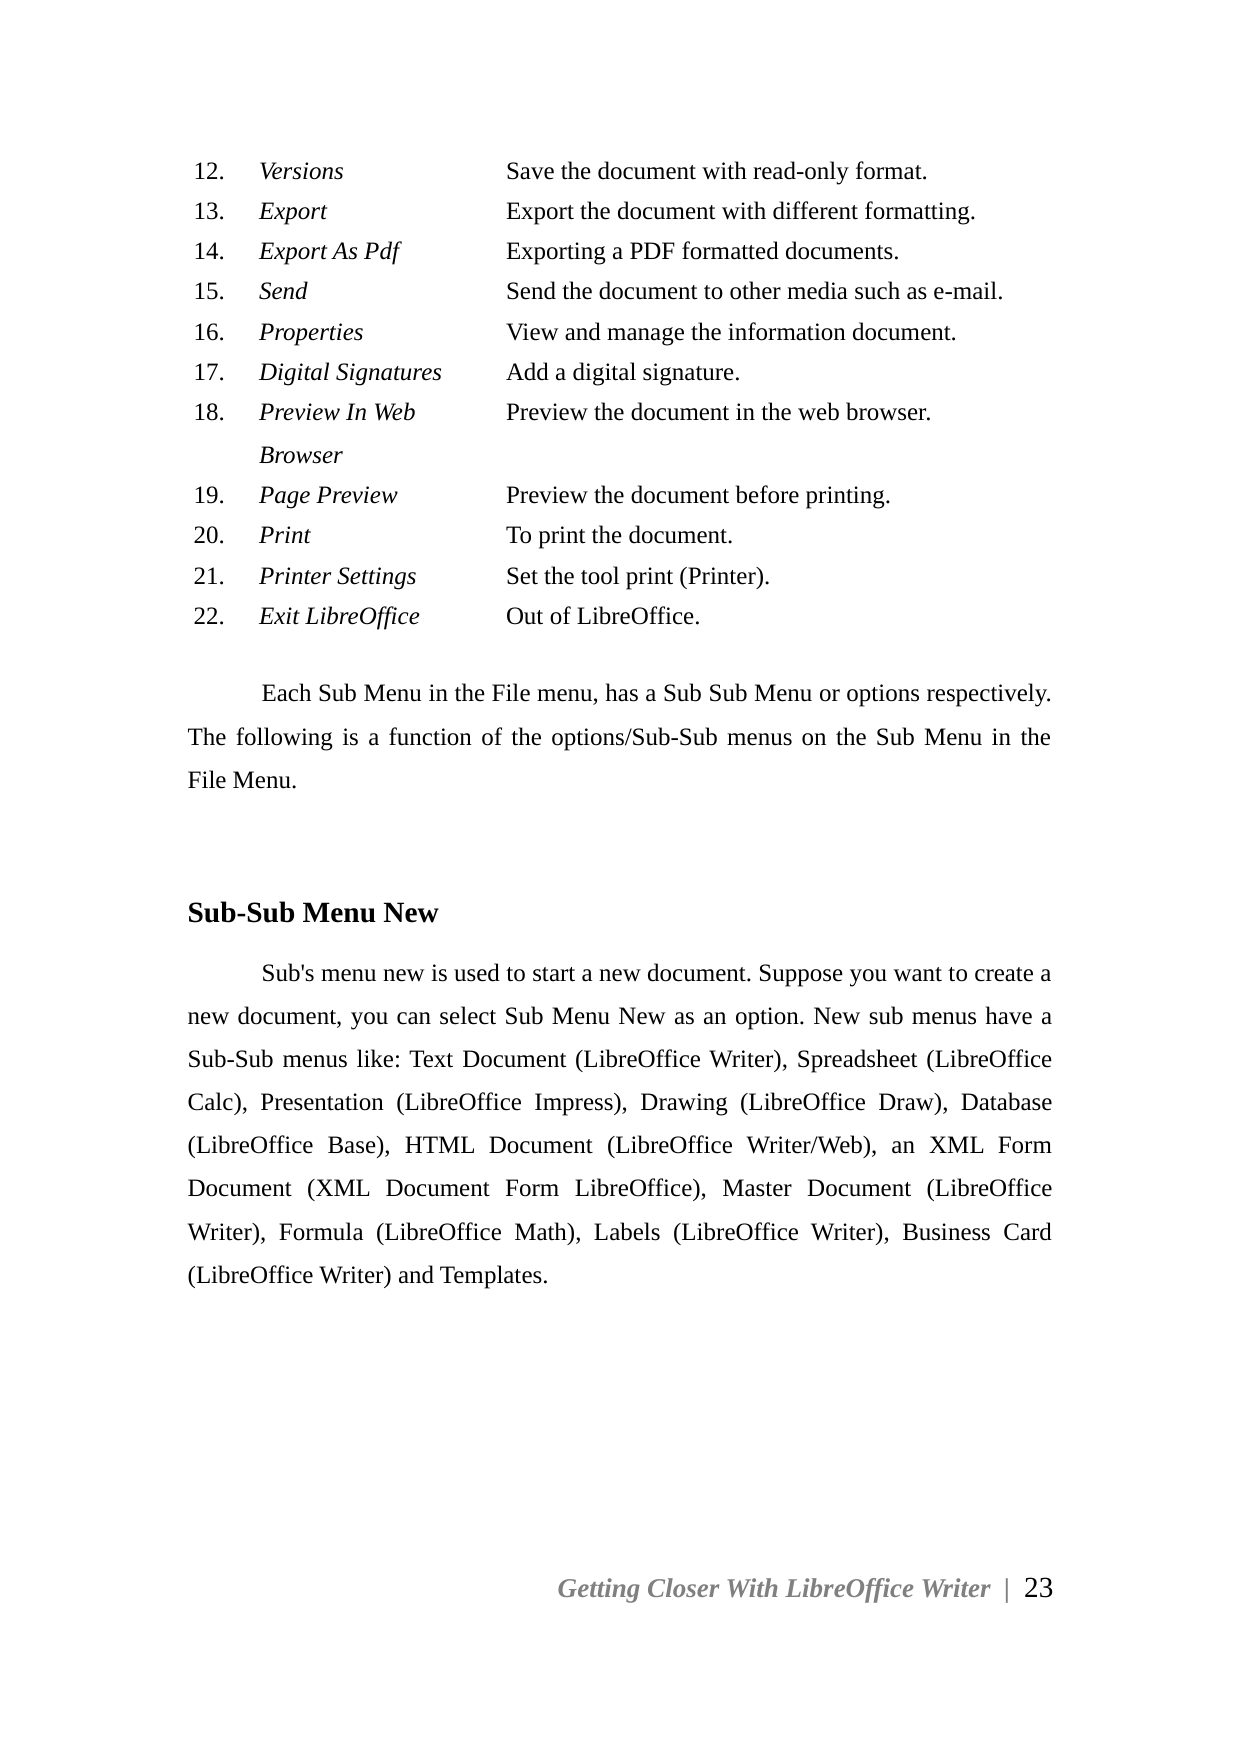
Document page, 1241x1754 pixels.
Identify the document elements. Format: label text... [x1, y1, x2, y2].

table_cell Printer Settings [253, 555, 500, 595]
table_cell 18. [188, 391, 253, 474]
table_cell Export the document with different formatting. [500, 190, 1050, 230]
table_cell 12. [188, 150, 253, 190]
subtitle Sub-Sub Menu New [187, 895, 1053, 928]
table_cell Send the document to other media such as e-mail. [500, 271, 1050, 311]
table_cell 14. [188, 230, 253, 271]
table_cell Versions [253, 150, 500, 190]
table_cell Properties [253, 311, 500, 351]
table_cell 22. [188, 595, 253, 635]
table_cell 17. [188, 351, 253, 391]
table_cell 16. [188, 311, 253, 351]
table_cell Preview In Web Browser [253, 391, 500, 474]
table_cell 13. [188, 190, 253, 230]
table_cell Out of LibreOffice. [500, 595, 1050, 635]
table_cell 19. [188, 475, 253, 515]
table_cell Save the document with read-only format. [500, 150, 1050, 190]
table_cell 15. [188, 271, 253, 311]
table_cell Digital Signatures [253, 351, 500, 391]
text Each Sub Menu in the File menu, has a Sub Sub Menu or options respectively. The following is a function of the options/Sub-Sub menus on the Sub Menu in the File Menu. [187, 678, 1053, 793]
table_cell Print [253, 515, 500, 555]
table_cell Export As Pdf [253, 230, 500, 271]
table_cell To print the document. [500, 515, 1050, 555]
table_cell Preview the document in the web browser. [500, 391, 1050, 474]
table_cell Exporting a PDF formatted documents. [500, 230, 1050, 271]
table_cell View and manage the information document. [500, 311, 1050, 351]
table_cell Add a digital signature. [500, 351, 1050, 391]
table_cell Exit LibreOffice [253, 595, 500, 635]
table_cell Set the tool print (Printer). [500, 555, 1050, 595]
table_cell Preview the document before printing. [500, 475, 1050, 515]
text Sub's menu new is used to start a new document. Suppose you want to create a new document, you can select Sub Menu New as an option. New sub menus have a Sub-Sub menus like: Text Document (LibreOffice Writer), Spreadsheet (LibreOffice Calc), Presentation (LibreOffice Impress), Drawing (LibreOffice Draw), Database (LibreOffice Base), HTML Document (LibreOffice Writer/Web), an XML Form Document (XML Document Form LibreOffice), Master Document (LibreOffice Writer), Formula (LibreOffice Math), Labels (LibreOffice Writer), Business Card (LibreOffice Writer) and Templates. [187, 958, 1053, 1288]
table_cell Send [253, 271, 500, 311]
table_cell Export [253, 190, 500, 230]
table_cell Page Preview [253, 475, 500, 515]
table_cell 20. [188, 515, 253, 555]
table_cell 21. [188, 555, 253, 595]
